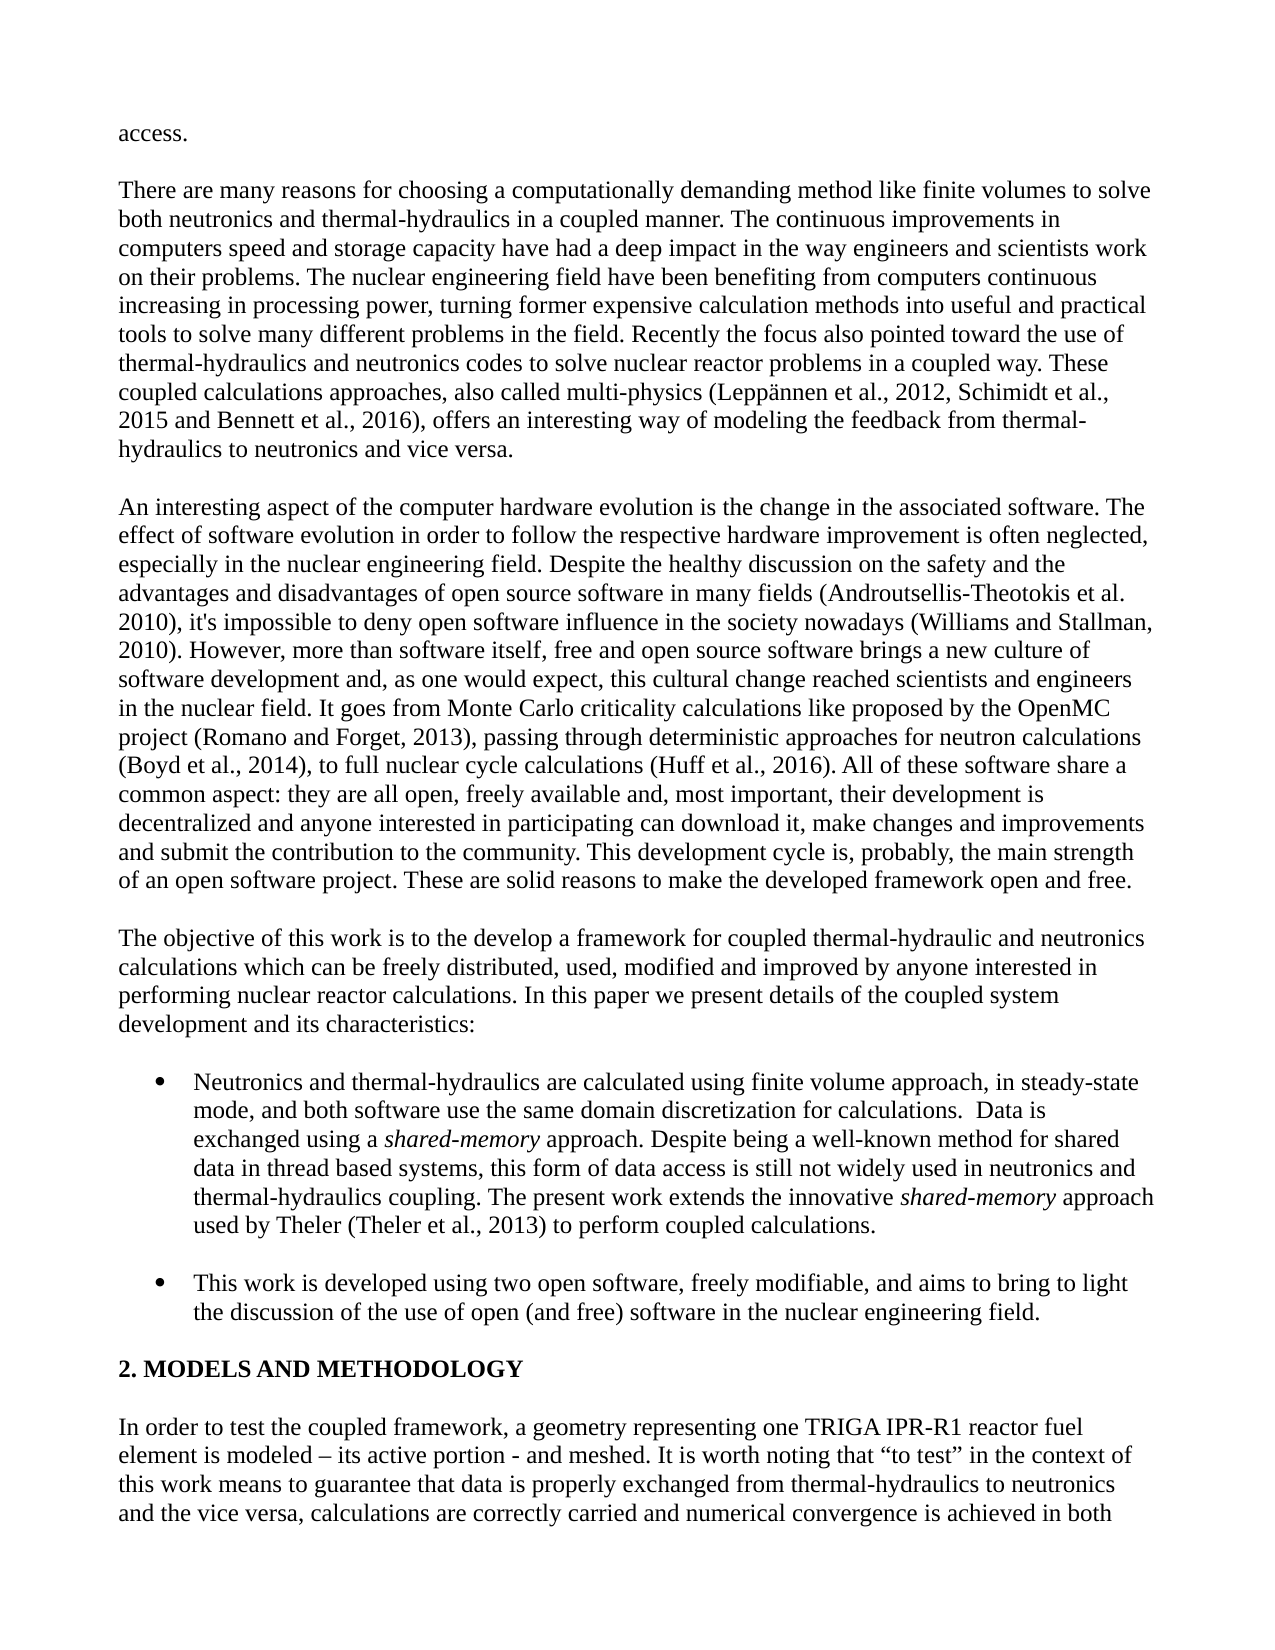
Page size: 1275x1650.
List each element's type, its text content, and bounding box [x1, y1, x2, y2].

text The objective of this work is to the develop a framework for coupled thermal-hydraulic and neutronics calculations which can be freely distributed, used, modified and improved by anyone interested in performing nuclear reactor calculations. In this paper we present details of the coupled system development and its characteristics: [118, 923, 1157, 1038]
text In order to test the coupled framework, a geometry representing one TRIGA IPR-R1 reactor fuel element is modeled – its active portion - and meshed. It is worth noting that “to test” in the context of this work means to guarantee that data is properly exchanged from thermal-hydraulics to neutronics and the vice versa, calculations are correctly carried and numerical convergence is achieved in both [118, 1412, 1157, 1527]
text 2. MODELS AND METHODOLOGY [118, 1354, 1157, 1383]
text An interesting aspect of the computer hardware evolution is the change in the associated software. The effect of software evolution in order to follow the respective hardware improvement is often neglected, especially in the nuclear engineering field. Despite the healthy discussion on the safety and the advantages and disadvantages of open source software in many fields (Androutsellis-Theotokis et al. 2010), it's impossible to deny open software influence in the society nowadays (Williams and Stallman, 2010). However, more than software itself, free and open source software brings a new culture of software development and, as one would expect, this cultural change reached scientists and engineers in the nuclear field. It goes from Monte Carlo criticality calculations like proposed by the OpenMC project (Romano and Forget, 2013), passing through deterministic approaches for neutron calculations (Boyd et al., 2014), to full nuclear cycle calculations (Huff et al., 2016). All of these software share a common aspect: they are all open, freely available and, most important, their development is decentralized and anyone interested in participating can download it, make changes and improvements and submit the contribution to the community. This development cycle is, probably, the main strength of an open software project. These are solid reasons to make the developed framework open and free. [118, 492, 1157, 894]
text There are many reasons for choosing a computationally demanding method like finite volumes to solve both neutronics and thermal-hydraulics in a coupled manner. The continuous improvements in computers speed and storage capacity have had a deep impact in the way engineers and scientists work on their problems. The nuclear engineering field have been benefiting from computers continuous increasing in processing power, turning former expensive calculation methods into useful and practical tools to solve many different problems in the field. Recently the focus also pointed toward the use of thermal-hydraulics and neutronics codes to solve nuclear reactor problems in a coupled way. These coupled calculations approaches, also called multi-physics (Leppännen et al., 2012, Schimidt et al., 2015 and Bennett et al., 2016), offers an interesting way of modeling the feedback from thermal-hydraulics to neutronics and vice versa. [118, 176, 1157, 463]
list This work is developed using two open software, freely modifiable, and aims to bring to light the discussion of the use of open (and free) software in the nuclear engineering field. [156, 1268, 1157, 1326]
text access. [118, 118, 1157, 147]
list Neutronics and thermal-hydraulics are calculated using finite volume approach, in steady-state mode, and both software use the same domain discretization for calculations. Data is exchanged using a shared-memory approach. Despite being a well-known method for shared data in thread based systems, this form of data access is still not widely used in neutronics and thermal-hydraulics coupling. The present work extends the innovative shared-memory approach used by Theler (Theler et al., 2013) to perform coupled calculations. [156, 1067, 1157, 1239]
